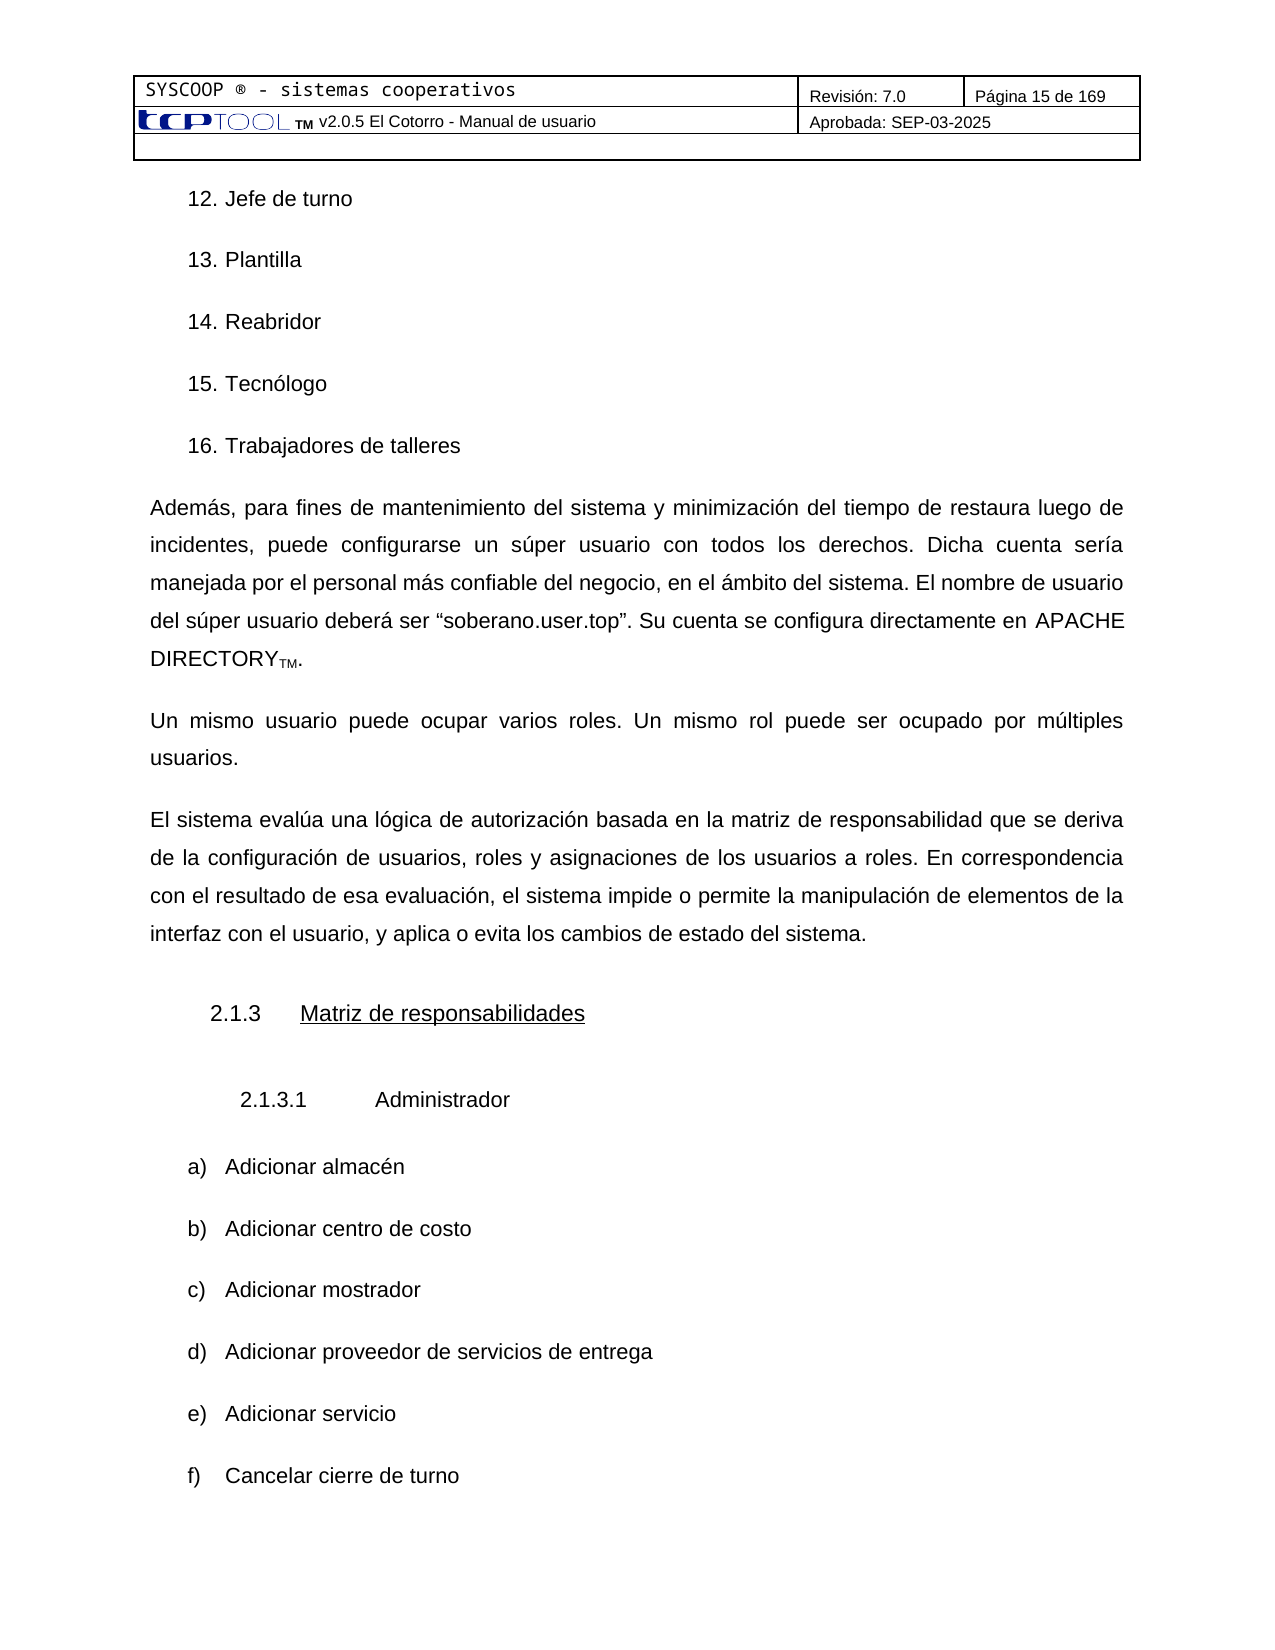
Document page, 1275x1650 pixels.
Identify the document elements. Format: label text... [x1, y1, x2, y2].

list Reabridor [187, 309, 1125, 334]
list Cancelar cierre de turno [187, 1463, 1125, 1488]
list Adicionar centro de costo [187, 1216, 1125, 1241]
list Tecnólogo [187, 371, 1125, 396]
subtitle Matriz de responsabilidades [210, 1000, 1125, 1027]
list Trabajadores de talleres [187, 433, 1125, 458]
subtitle Administrador [240, 1087, 1125, 1112]
list Jefe de turno [187, 186, 1125, 211]
list Adicionar servicio [187, 1401, 1125, 1426]
list Adicionar mostrador [187, 1277, 1125, 1303]
list Adicionar proveedor de servicios de entrega [187, 1339, 1125, 1364]
list Adicionar almacén [187, 1154, 1125, 1179]
list Plantilla [187, 247, 1125, 273]
picture [138, 110, 290, 130]
text El sistema evalúa una lógica de autorización basada en la matriz de responsabilidad que se deriva de la configuración de usuarios, roles y asignaciones de los usuarios a roles. En correspondencia con el resultado de esa evaluación, el sistema impide o permite la manipulación de elementos de la interfaz con el usuario, y aplica o evita los cambios de estado del sistema. [150, 807, 1125, 946]
text Un mismo usuario puede ocupar varios roles. Un mismo rol puede ser ocupado por múltiples usuarios. [150, 707, 1125, 771]
text Además, para fines de mantenimiento del sistema y minimización del tiempo de restaura luego de incidentes, puede configurarse un súper usuario con todos los derechos. Dicha cuenta sería manejada por el personal más confiable del negocio, en el ámbito del sistema. El nombre de usuario del súper usuario deberá ser “soberano.user.top”. Su cuenta se configura directamente en APACHE DIRECTORYTM. [150, 494, 1125, 671]
